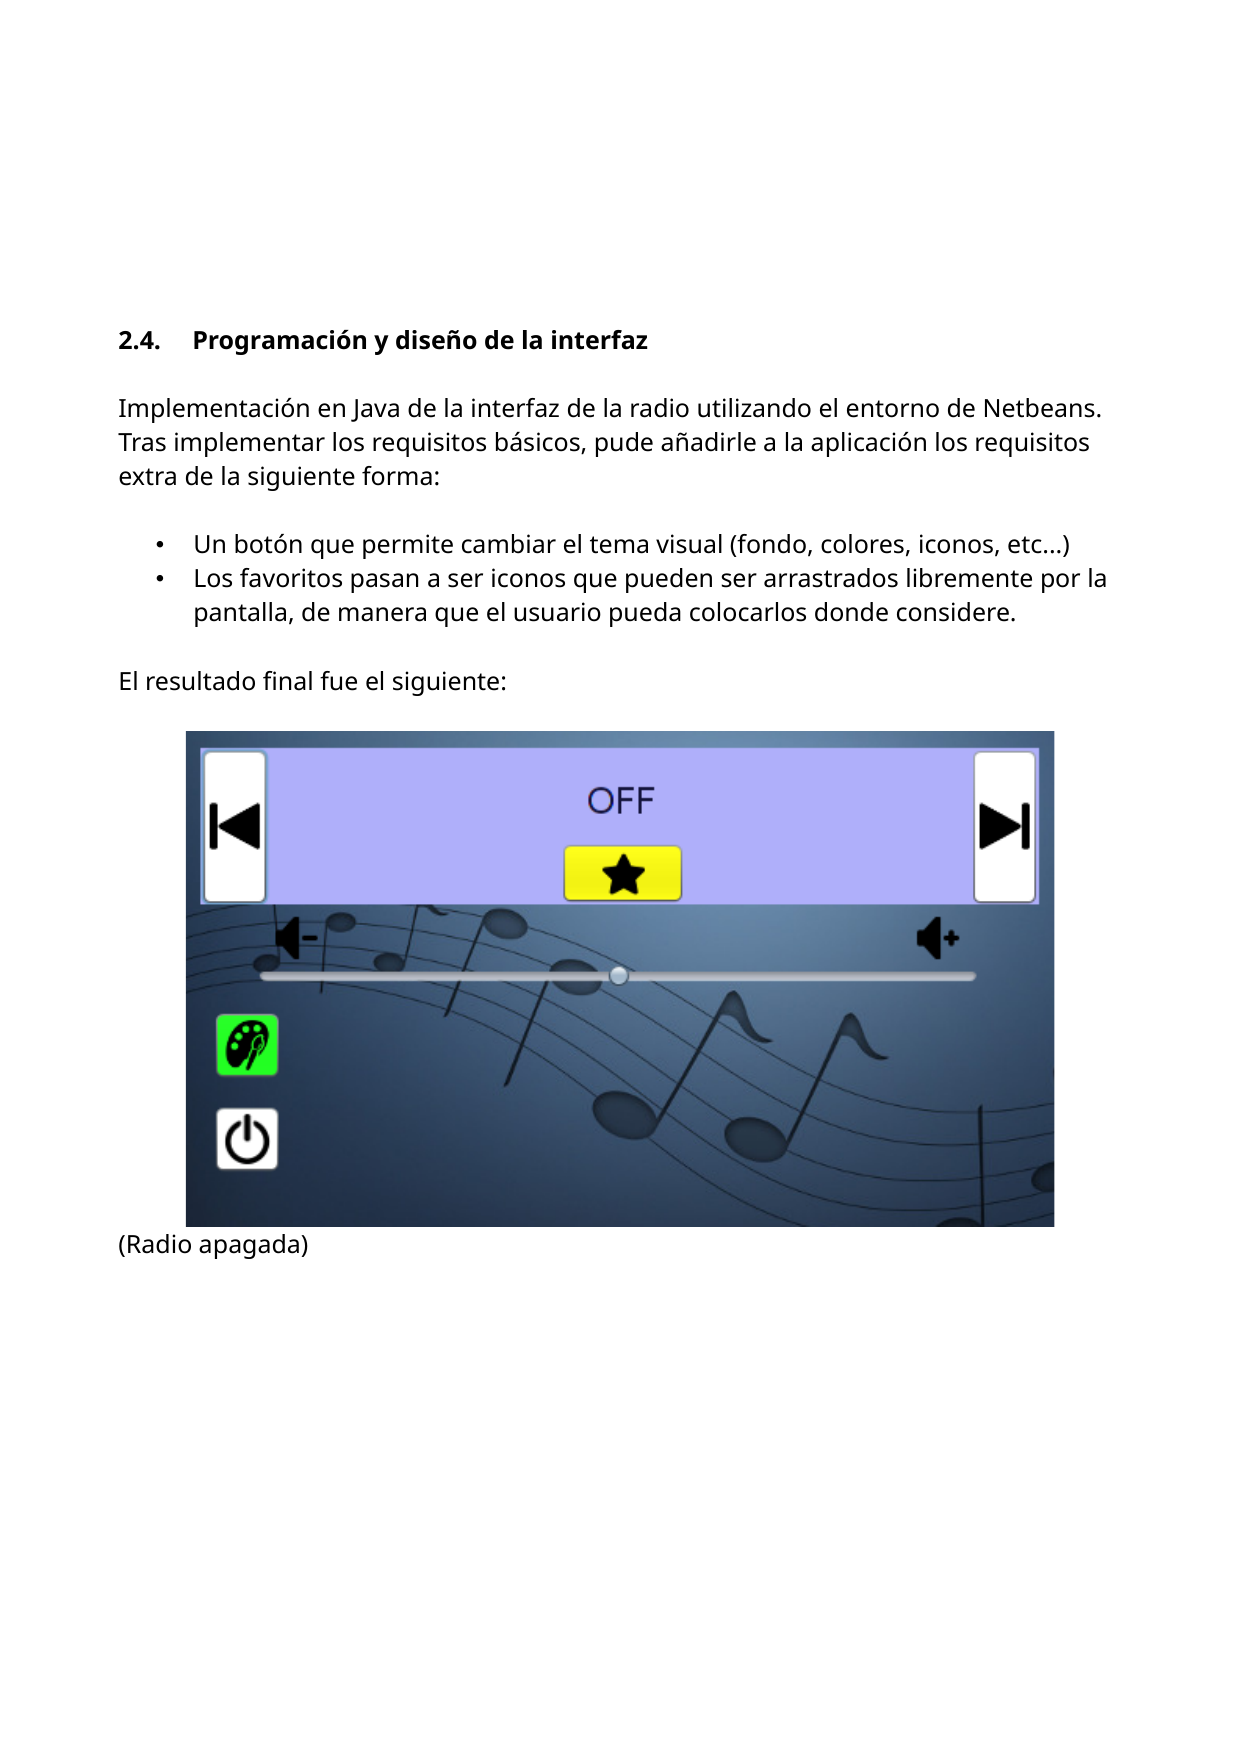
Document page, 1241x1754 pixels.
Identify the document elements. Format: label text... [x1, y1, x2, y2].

text 2.4. Programación y diseño de la interfaz [118, 322, 1122, 357]
text El resultado final fue el siguiente: [118, 663, 1122, 697]
list Los favoritos pasan a ser iconos que pueden ser arrastrados libremente por la pantalla, de manera que el usuario pueda colocarlos donde considere. [156, 561, 1122, 629]
list Un botón que permite cambiar el tema visual (fondo, colores, iconos, etc...) [156, 527, 1122, 561]
text Implementación en Java de la interfaz de la radio utilizando el entorno de Netbeans. Tras implementar los requisitos básicos, pude añadirle a la aplicación los requisitos extra de la siguiente forma: [118, 391, 1122, 493]
picture [185, 731, 1055, 1227]
text (Radio apagada) [118, 1227, 1122, 1261]
